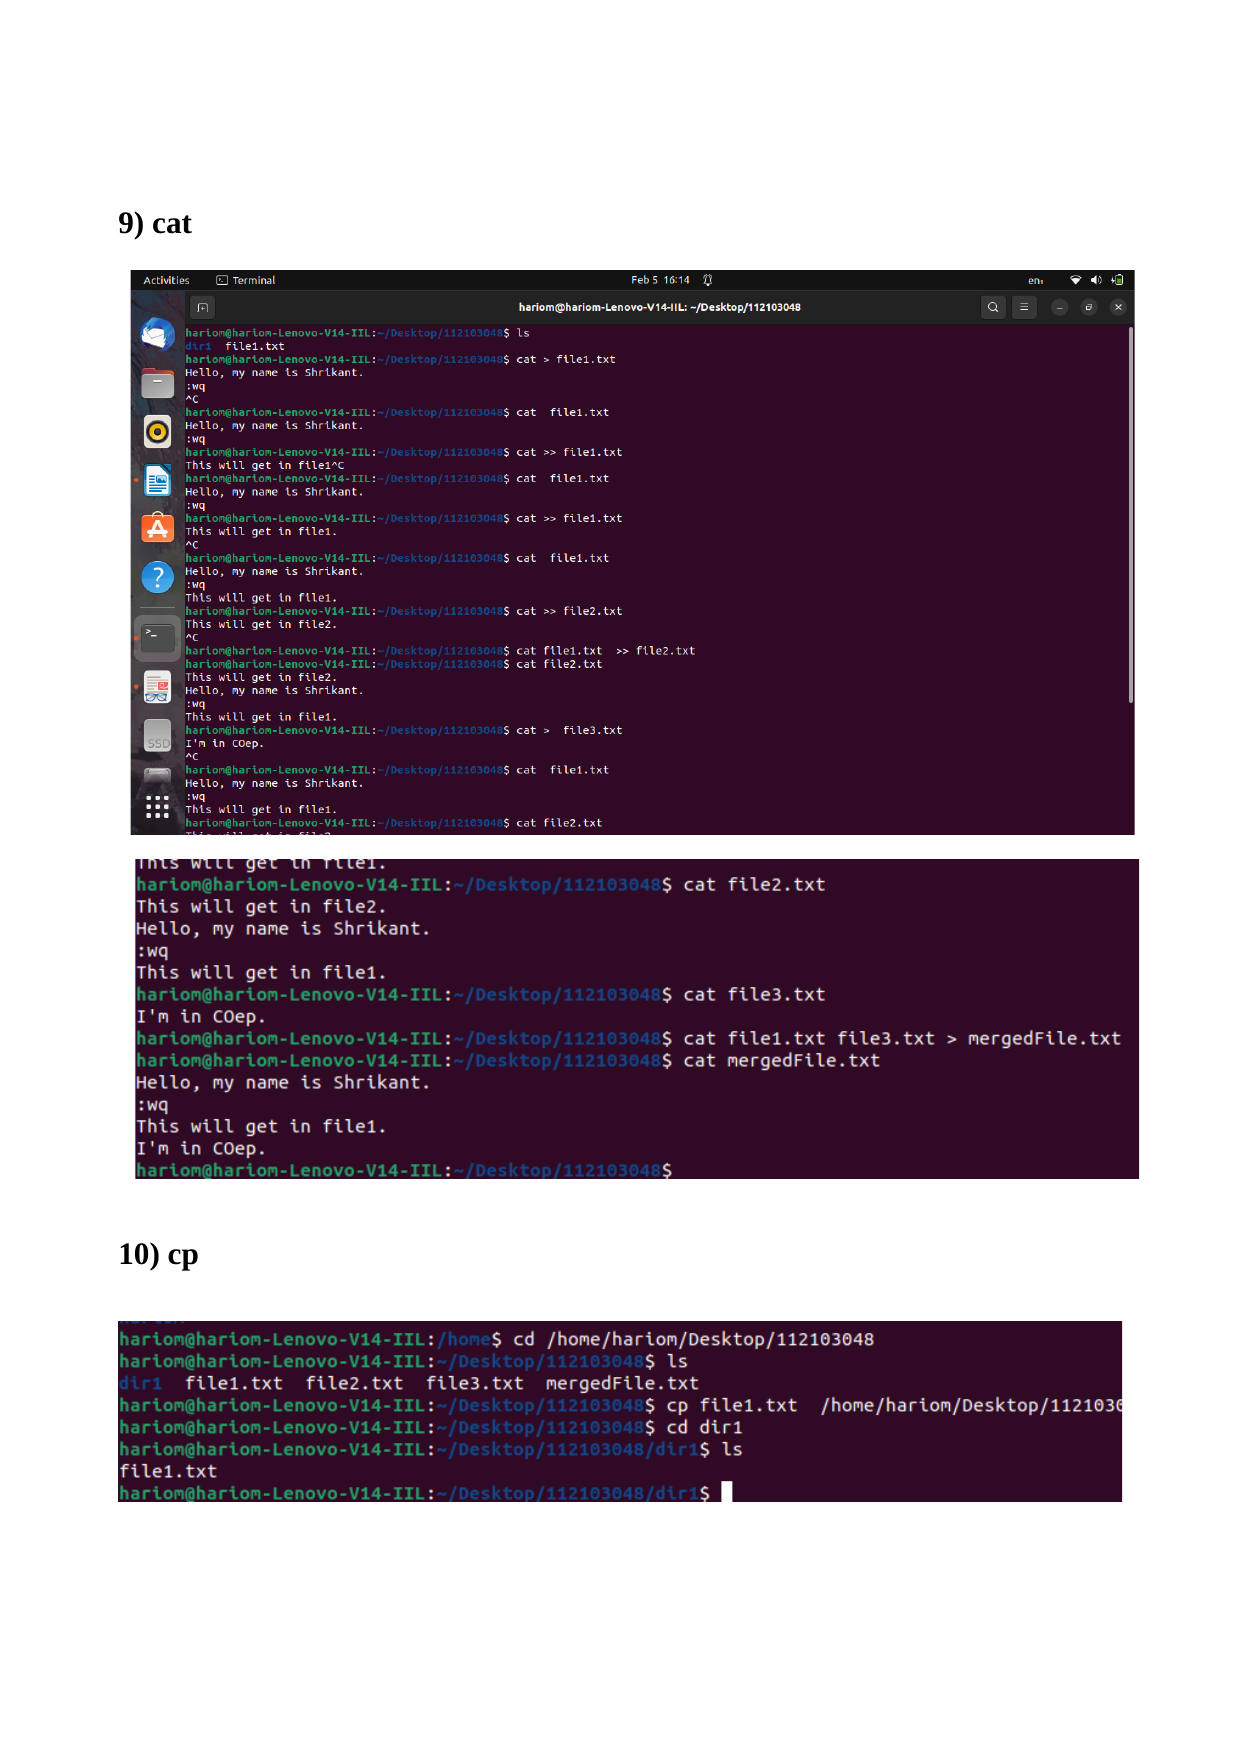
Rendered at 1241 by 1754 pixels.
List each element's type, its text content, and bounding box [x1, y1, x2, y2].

text 10) cp [118, 1236, 1122, 1272]
picture [135, 859, 1140, 1179]
picture [118, 1321, 1123, 1502]
text 9) cat [118, 204, 1122, 240]
picture [130, 270, 1135, 835]
